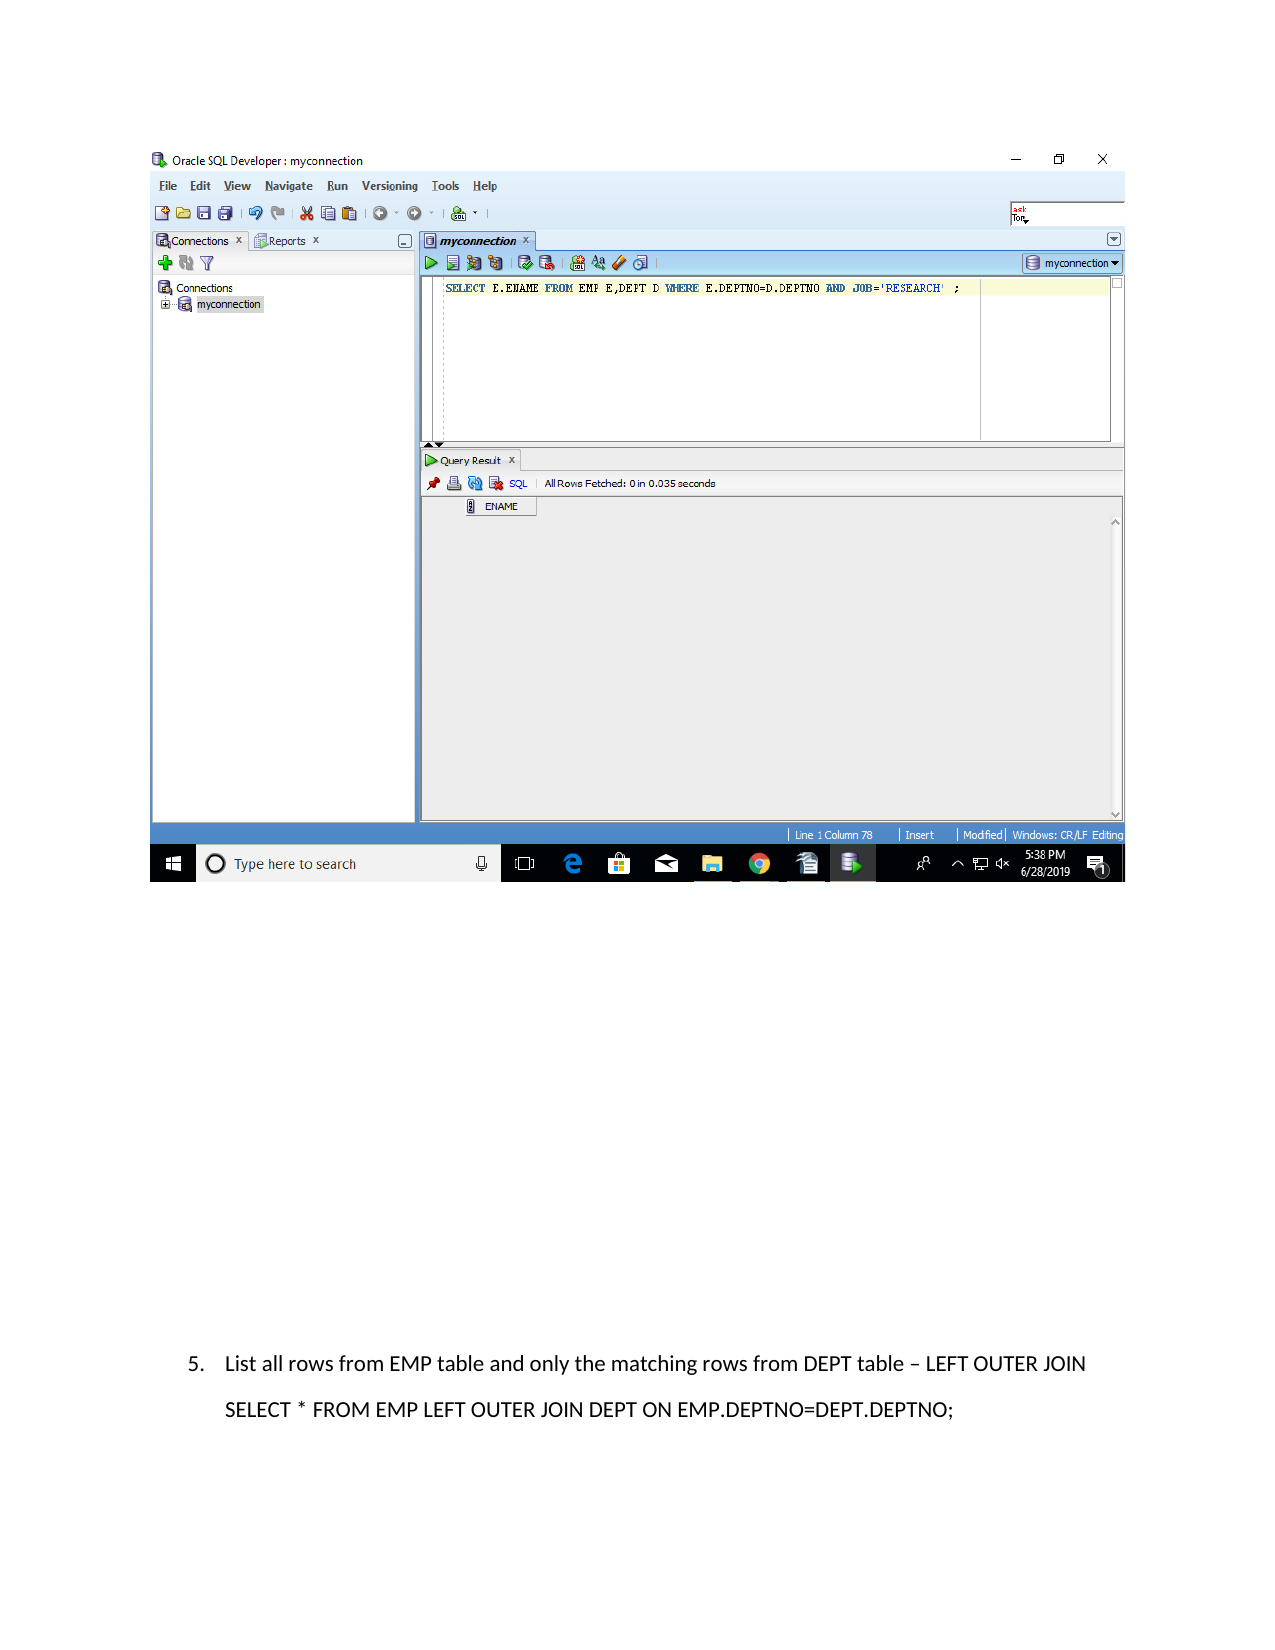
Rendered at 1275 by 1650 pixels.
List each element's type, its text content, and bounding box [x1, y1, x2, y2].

list SELECT * FROM EMP LEFT OUTER JOIN DEPT ON EMP.DEPTNO=DEPT.DEPTNO; [187, 1395, 1125, 1423]
list List all rows from EMP table and only the matching rows from DEPT table – LEFT OUTER JOIN [187, 1349, 1125, 1377]
picture [150, 150, 1125, 882]
